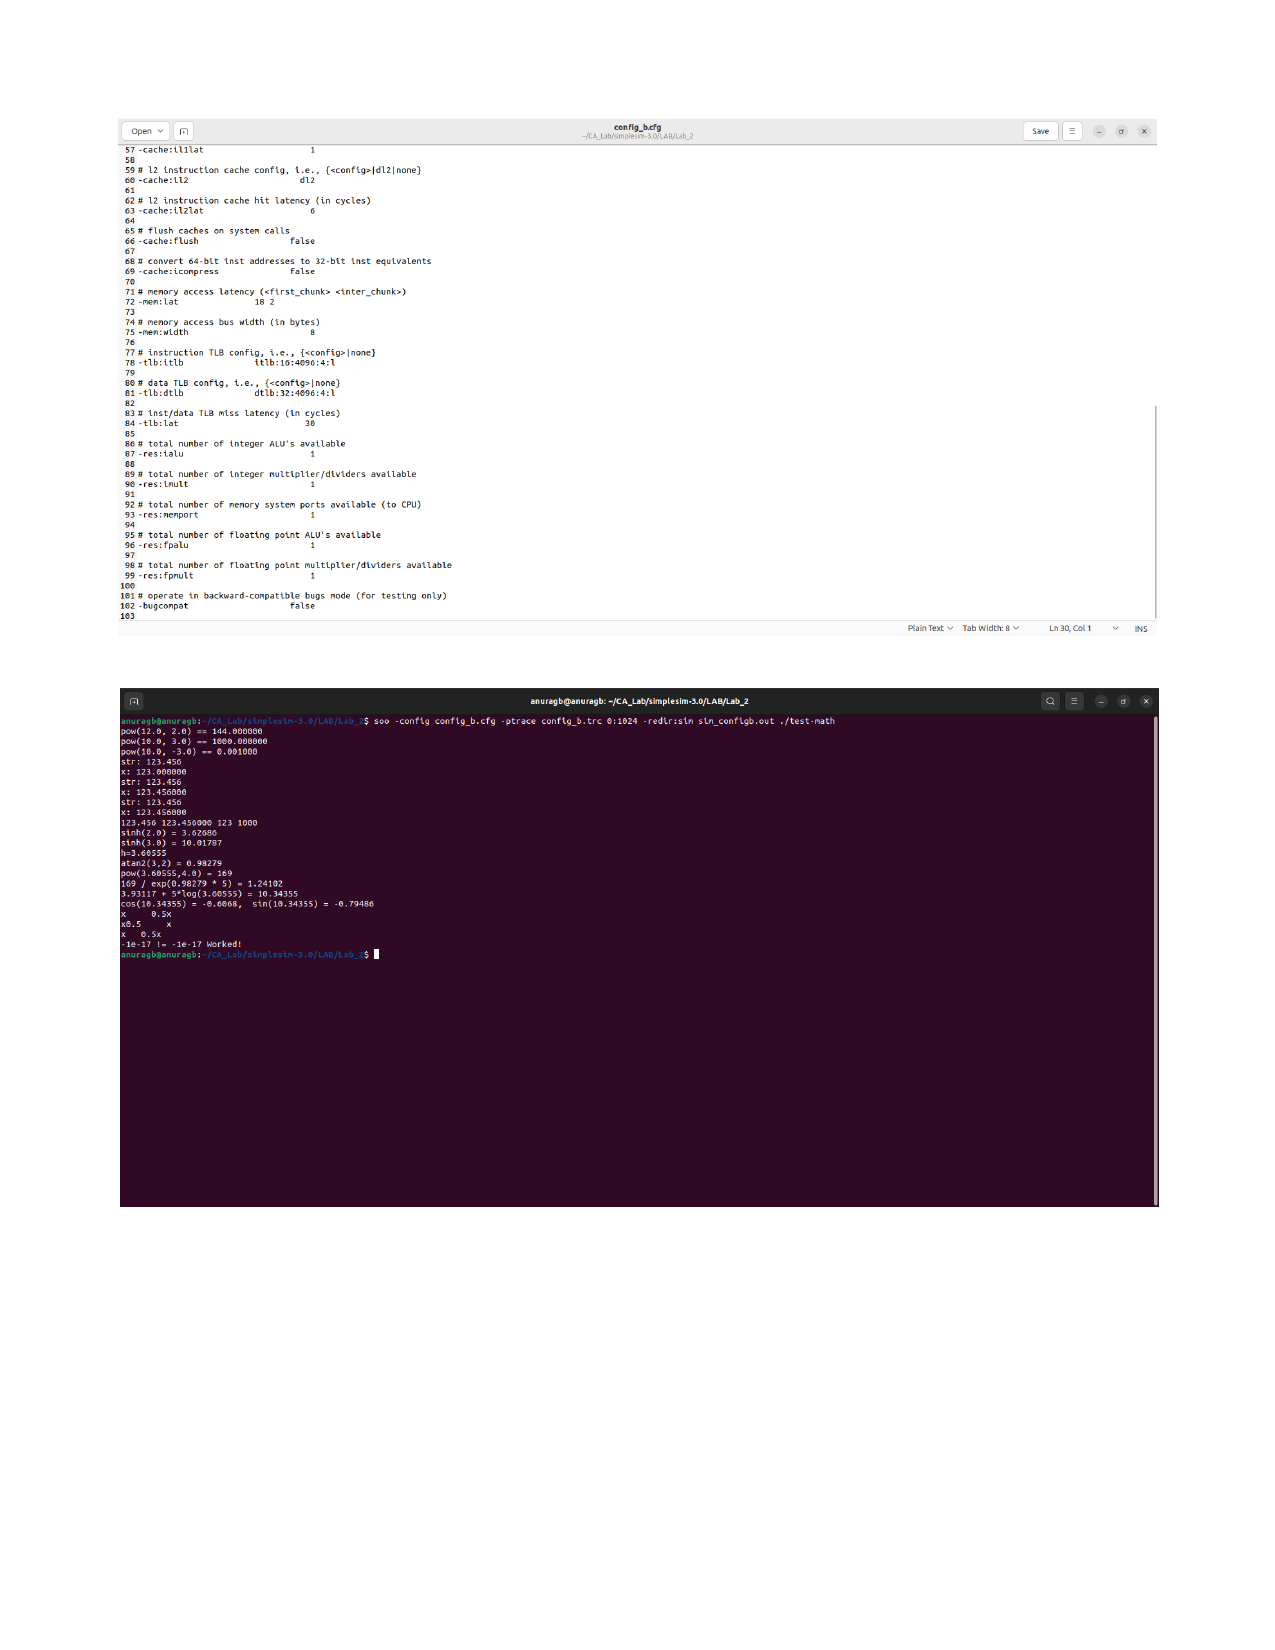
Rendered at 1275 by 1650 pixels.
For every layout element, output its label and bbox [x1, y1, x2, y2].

picture [118, 118, 1157, 636]
picture [120, 688, 1159, 1207]
